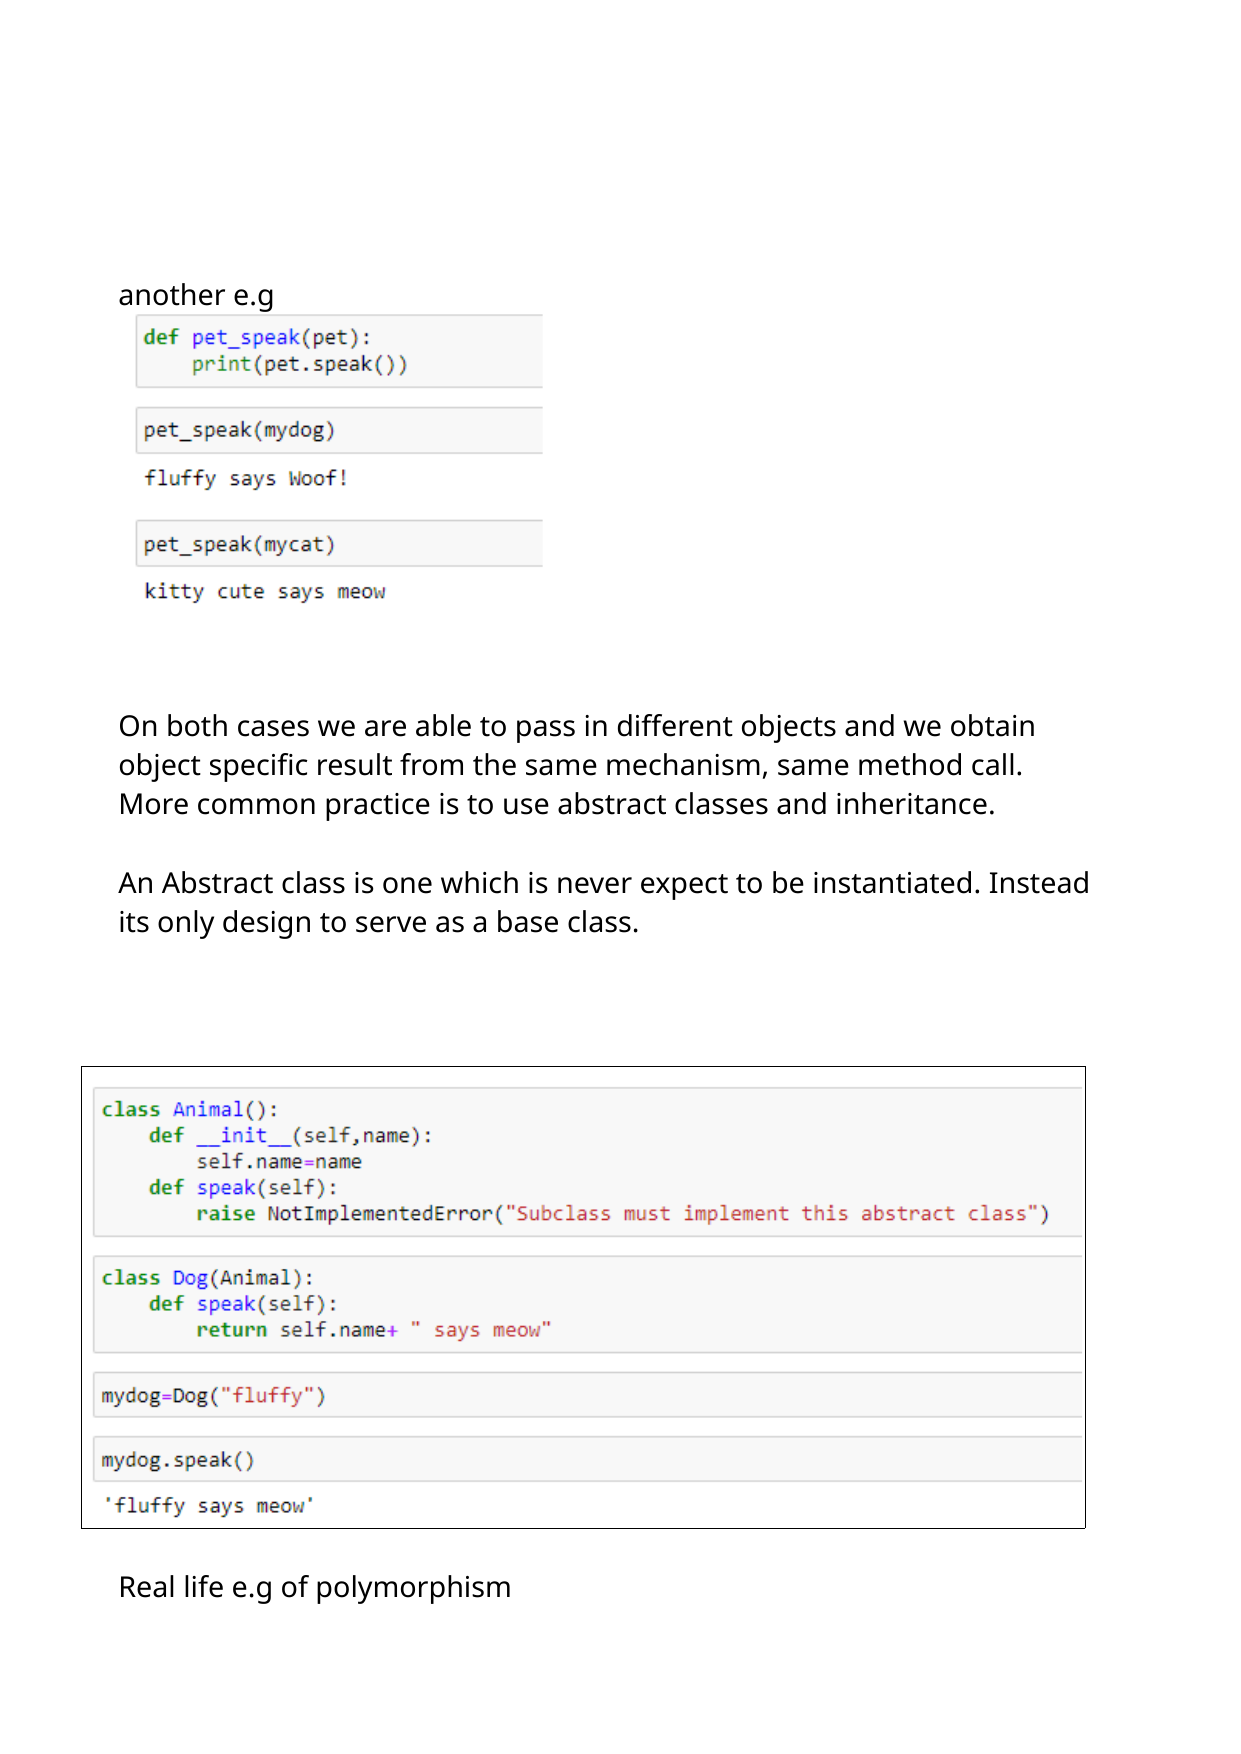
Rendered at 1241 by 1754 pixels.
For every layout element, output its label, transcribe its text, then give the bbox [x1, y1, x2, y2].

text On both cases we are able to pass in different objects and we obtain object specific result from the same mechanism, same method call. [118, 706, 1122, 784]
text Real life e.g of polymorphism [118, 1567, 1122, 1606]
picture [84, 1069, 1083, 1525]
picture [125, 313, 543, 611]
text An Abstract class is one which is never expect to be instantiated. Instead its only design to serve as a base class. [118, 862, 1122, 941]
text More common practice is to use abstract classes and inheritance. [118, 784, 1122, 823]
text another e.g [118, 275, 1122, 314]
